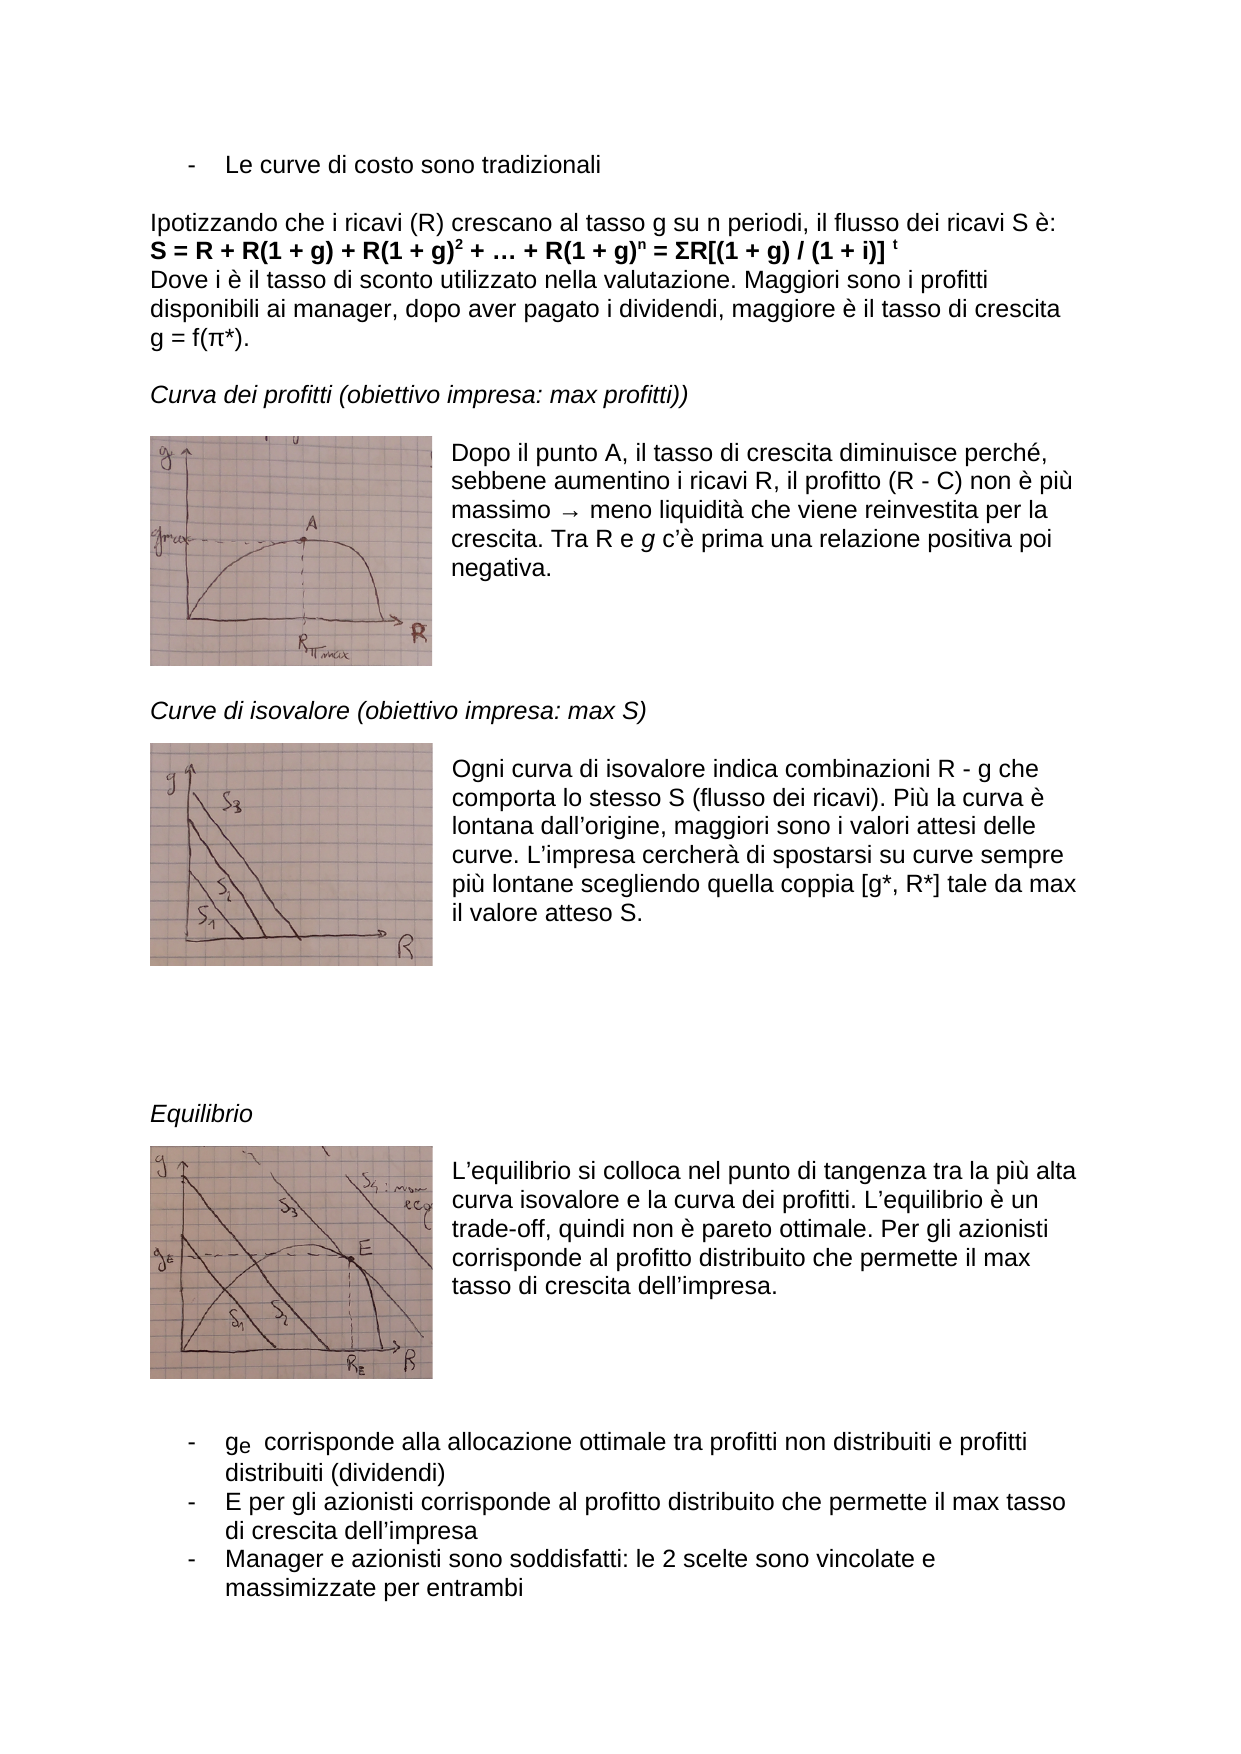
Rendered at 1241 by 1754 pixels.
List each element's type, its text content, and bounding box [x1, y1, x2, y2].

text Ogni curva di isovalore indica combinazioni R - g che comporta lo stesso S (flusso dei ricavi). Più la curva è lontana dall’origine, maggiori sono i valori attesi delle curve. L’impresa cercherà di spostarsi su curve sempre più lontane scegliendo quella coppia [g*, R*] tale da max il valore atteso S. [255, 754, 1090, 926]
picture [150, 1146, 266, 1379]
list Le curve di costo sono tradizionali [187, 150, 1090, 179]
text L’equilibrio si colloca nel punto di tangenza tra la più alta curva isovalore e la curva dei profitti. L’equilibrio è un trade-off, quindi non è pareto ottimale. Per gli azionisti corrisponde al profitto distribuito che permette il max tasso di crescita dell’impresa. [266, 1156, 1090, 1300]
text Ipotizzando che i ricavi (R) crescano al tasso g su n periodi, il flusso dei ricavi S è: [150, 207, 1090, 236]
list E per gli azionisti corrisponde al profitto distribuito che permette il max tasso di crescita dell’impresa [187, 1487, 1090, 1544]
text Equilibrio [150, 1099, 1090, 1127]
picture [150, 436, 262, 666]
list Manager e azionisti sono soddisfatti: le 2 scelte sono vincolate e massimizzate per entrambi [187, 1544, 1090, 1602]
text Dove i è il tasso di sconto utilizzato nella valutazione. Maggiori sono i profitti disponibili ai manager, dopo aver pagato i dividendi, maggiore è il tasso di crescita [150, 265, 1090, 322]
text Dopo il punto A, il tasso di crescita diminuisce perché, sebbene aumentino i ricavi R, il profitto (R - C) non è più massimo → meno liquidità che viene reinvestita per la crescita. Tra R e g c’è prima una relazione positiva poi negativa. [262, 437, 1090, 581]
picture [150, 743, 255, 966]
text Curve di isovalore (obiettivo impresa: max S) [150, 696, 1090, 725]
text S = R + R(1 + g) + R(1 + g)2 + … + R(1 + g)n = ΣR[(1 + g) / (1 + i)] t [150, 236, 1090, 265]
text g = f(π*). [150, 322, 1090, 351]
text Curva dei profitti (obiettivo impresa: max profitti)) [150, 380, 1090, 409]
list ge corrisponde alla allocazione ottimale tra profitti non distribuiti e profitti distribuiti (dividendi) [187, 1415, 1090, 1487]
